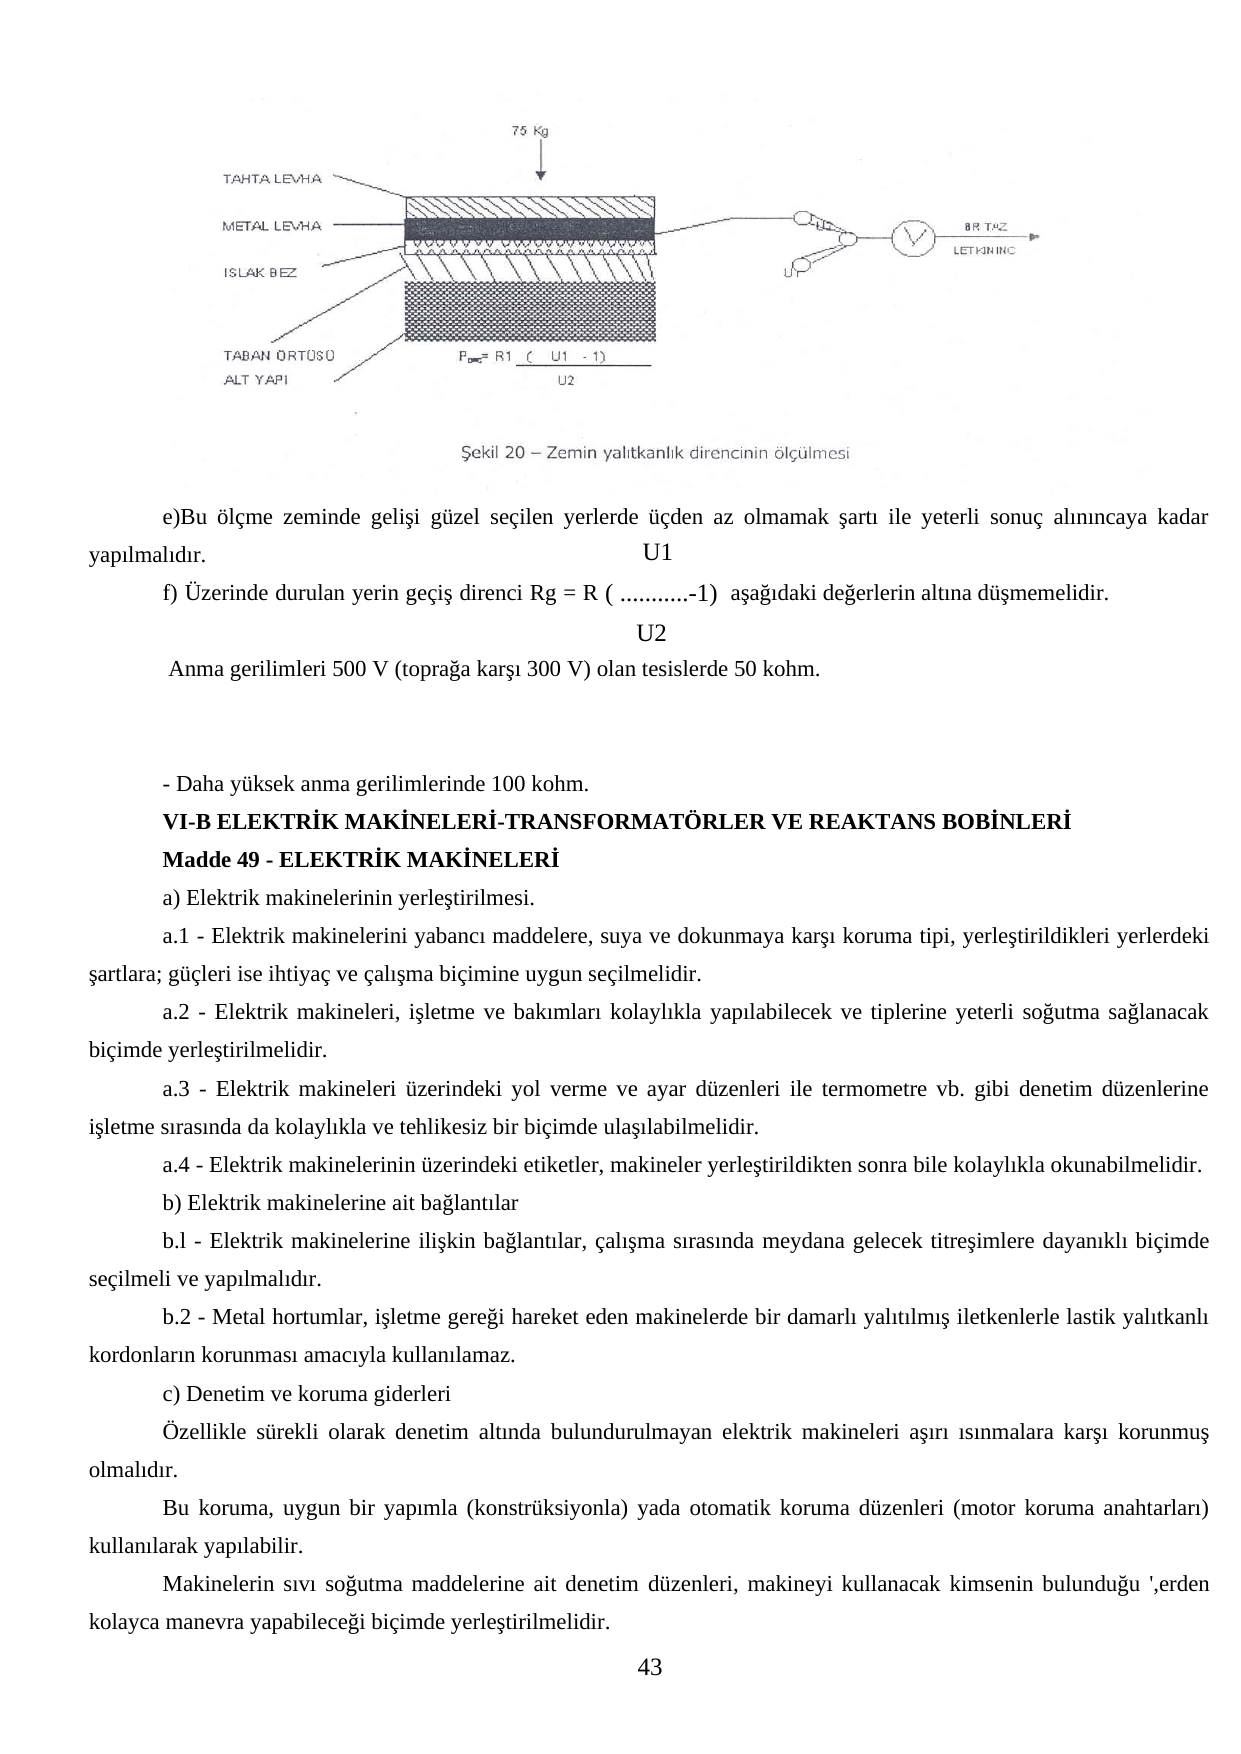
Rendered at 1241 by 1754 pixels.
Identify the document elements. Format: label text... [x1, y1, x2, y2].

text Bu koruma, uygun bir yapımla (konstrüksiyonla) yada otomatik koruma düzenleri (motor koruma anahtarları) kullanılarak yapılabilir. [88, 1495, 1211, 1558]
text VI-B ELEKTRİK MAKİNELERİ-TRANSFORMATÖRLER VE REAKTANS BOBİNLERİ [88, 809, 1211, 834]
text b.l - Elektrik makinelerine ilişkin bağlantılar, çalışma sırasında meydana gelecek titreşimlere dayanıklı biçimde seçilmeli ve yapılmalıdır. [88, 1228, 1211, 1292]
text Madde 49 - ELEKTRİK MAKİNELERİ [88, 847, 1211, 872]
text a.3 - Elektrik makineleri üzerindeki yol verme ve ayar düzenleri ile termometre vb. gibi denetim düzenlerine işletme sırasında da kolaylıkla ve tehlikesiz bir biçimde ulaşılabilmelidir. [88, 1076, 1211, 1139]
text Özellikle sürekli olarak denetim altında bulundurulmayan elektrik makineleri aşırı ısınmalara karşı korunmuş olmalıdır. [88, 1419, 1211, 1482]
text U1 [599, 538, 730, 566]
text f) Üzerinde durulan yerin geçiş direnci Rg = R [88, 580, 599, 605]
text e)Bu ölçme zeminde gelişi güzel seçilen yerlerde üçden az olmamak şartı ile yeterli sonuç alınıncaya kadar yapılmalıdır. [88, 77, 1211, 567]
text aşağıdaki değerlerin altına düşmemelidir. [730, 580, 1211, 605]
text a.4 - Elektrik makinelerinin üzerindeki etiketler, makineler yerleştirildikten sonra bile kolaylıkla okunabilmelidir. [88, 1152, 1211, 1177]
text a.2 - Elektrik makineleri, işletme ve bakımları kolaylıkla yapılabilecek ve tiplerine yeterli soğutma sağlanacak biçimde yerleştirilmelidir. [88, 999, 1211, 1063]
text a.1 - Elektrik makinelerini yabancı maddelere, suya ve dokunmaya karşı koruma tipi, yerleştirildikleri yerlerdeki şartlara; güçleri ise ihtiyaç ve çalışma biçimine uygun seçilmelidir. [88, 923, 1211, 987]
text Makinelerin sıvı soğutma maddelerine ait denetim düzenleri, makineyi kullanacak kimsenin bulunduğu ',erden kolayca manevra yapabileceği biçimde yerleştirilmelidir. [88, 1571, 1211, 1635]
text c) Denetim ve koruma giderleri [88, 1381, 1211, 1406]
text b) Elektrik makinelerine ait bağlantılar [88, 1190, 1211, 1215]
text - Daha yüksek anma gerilimlerinde 100 kohm. [88, 771, 1211, 796]
text a) Elektrik makinelerinin yerleştirilmesi. [88, 885, 1211, 910]
text U2 [599, 619, 730, 647]
text Anma gerilimleri 500 V (toprağa karşı 300 V) olan tesislerde 50 kohm. [88, 656, 1211, 682]
text ( ...........-1) [599, 579, 730, 606]
text b.2 - Metal hortumlar, işletme gereği hareket eden makinelerde bir damarlı yalıtılmış iletkenlerle lastik yalıtkanlı kordonların korunması amacıyla kullanılamaz. [88, 1304, 1211, 1368]
picture [164, 92, 1149, 491]
